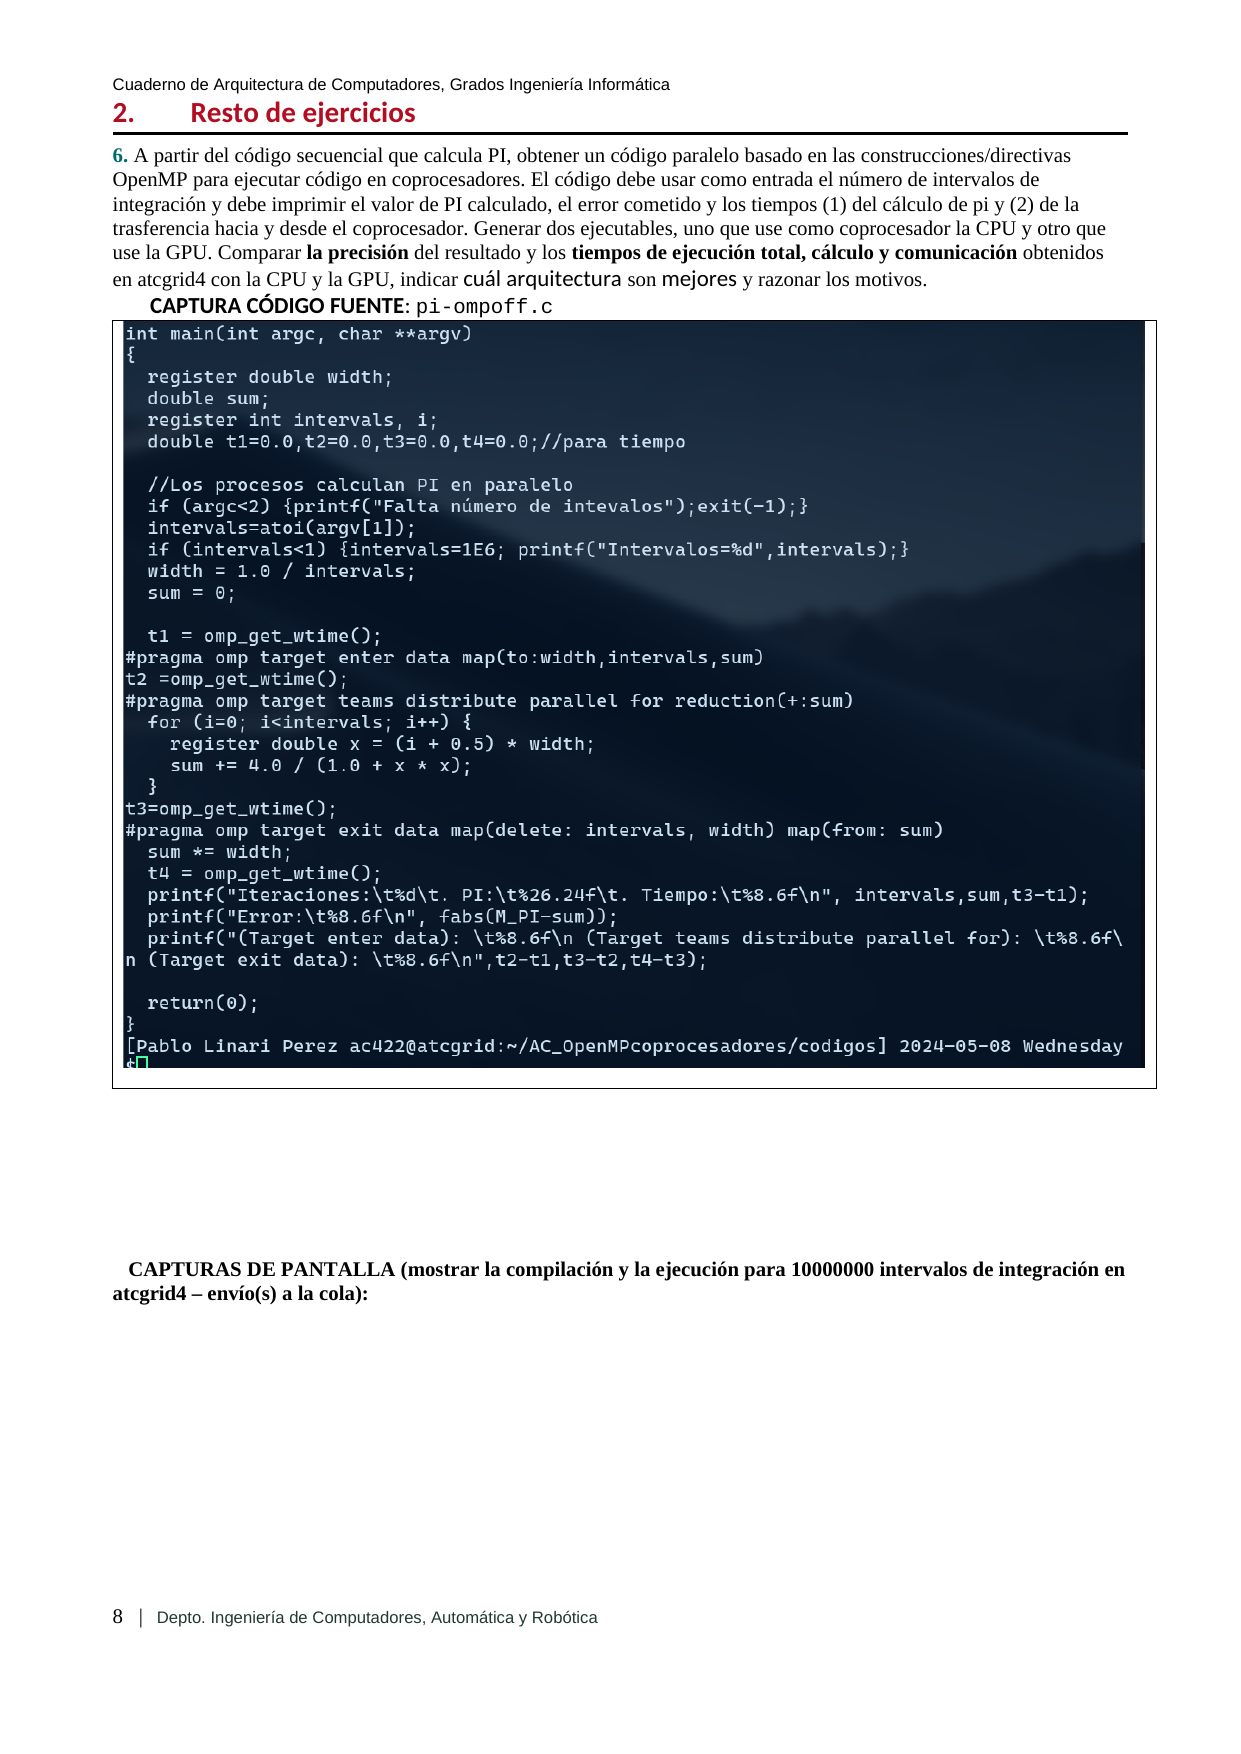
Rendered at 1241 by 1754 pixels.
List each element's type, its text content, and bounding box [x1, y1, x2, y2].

text CAPTURA CÓDIGO FUENTE: pi-ompoff.c [150, 292, 1128, 320]
table_header [1145, 321, 1156, 1088]
list 6. A partir del código secuencial que calcula PI, obtener un código paralelo basado en las construcciones/directivas OpenMP para ejecutar código en coprocesadores. El código debe usar como entrada el número de intervalos de integración y debe imprimir el valor de PI calculado, el error cometido y los tiempos (1) del cálculo de pi y (2) de la trasferencia hacia y desde el coprocesador. Generar dos ejecutables, uno que use como coprocesador la CPU y otro que use la GPU. Comparar la precisión del resultado y los tiempos de ejecución total, cálculo y comunicación obtenidos en atcgrid4 con la CPU y la GPU, indicar cuál arquitectura son mejores y razonar los motivos. [112, 143, 1128, 292]
list CAPTURAS DE PANTALLA (mostrar la compilación y la ejecución para 10000000 intervalos de integración en atcgrid4 – envío(s) a la cola): [112, 1257, 1128, 1305]
subtitle Resto de ejercicios [112, 94, 1128, 135]
table_header [113, 321, 123, 1088]
picture [123, 321, 1145, 1068]
